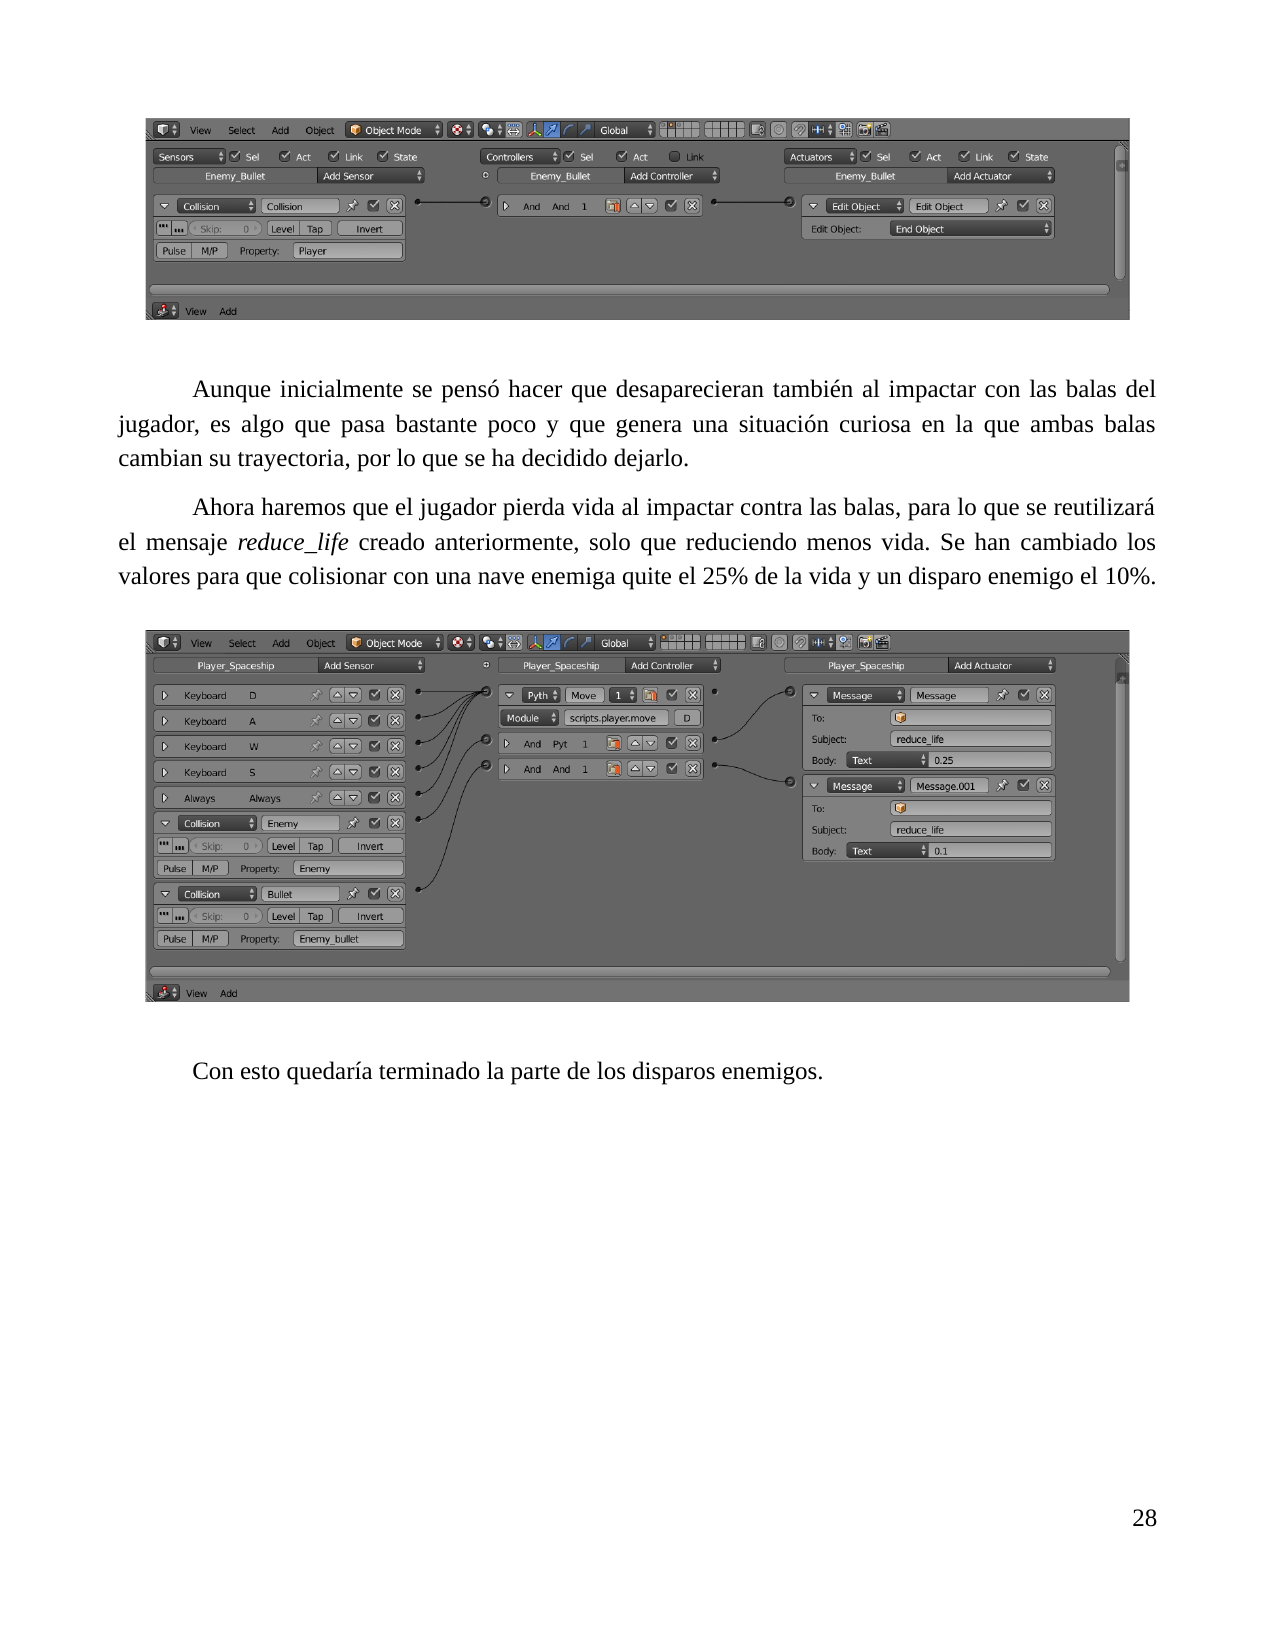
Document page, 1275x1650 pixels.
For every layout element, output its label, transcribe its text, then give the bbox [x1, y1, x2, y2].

text Aunque inicialmente se pensó hacer que desaparecieran también al impactar con las balas del jugador, es algo que pasa bastante poco y que genera una situación curiosa en la que ambas balas cambian su trayectoria, por lo que se ha decidido dejarlo. [118, 374, 1157, 472]
picture [145, 630, 1130, 1002]
text Ahora haremos que el jugador pierda vida al impactar contra las balas, para lo que se reutilizará el mensaje reduce_life creado anteriormente, solo que reduciendo menos vida. Se han cambiado los valores para que colisionar con una nave enemiga quite el 25% de la vida y un disparo enemigo el 10%. [118, 492, 1157, 590]
text Con esto quedaría terminado la parte de los disparos enemigos. [118, 1056, 1157, 1085]
picture [145, 118, 1130, 320]
